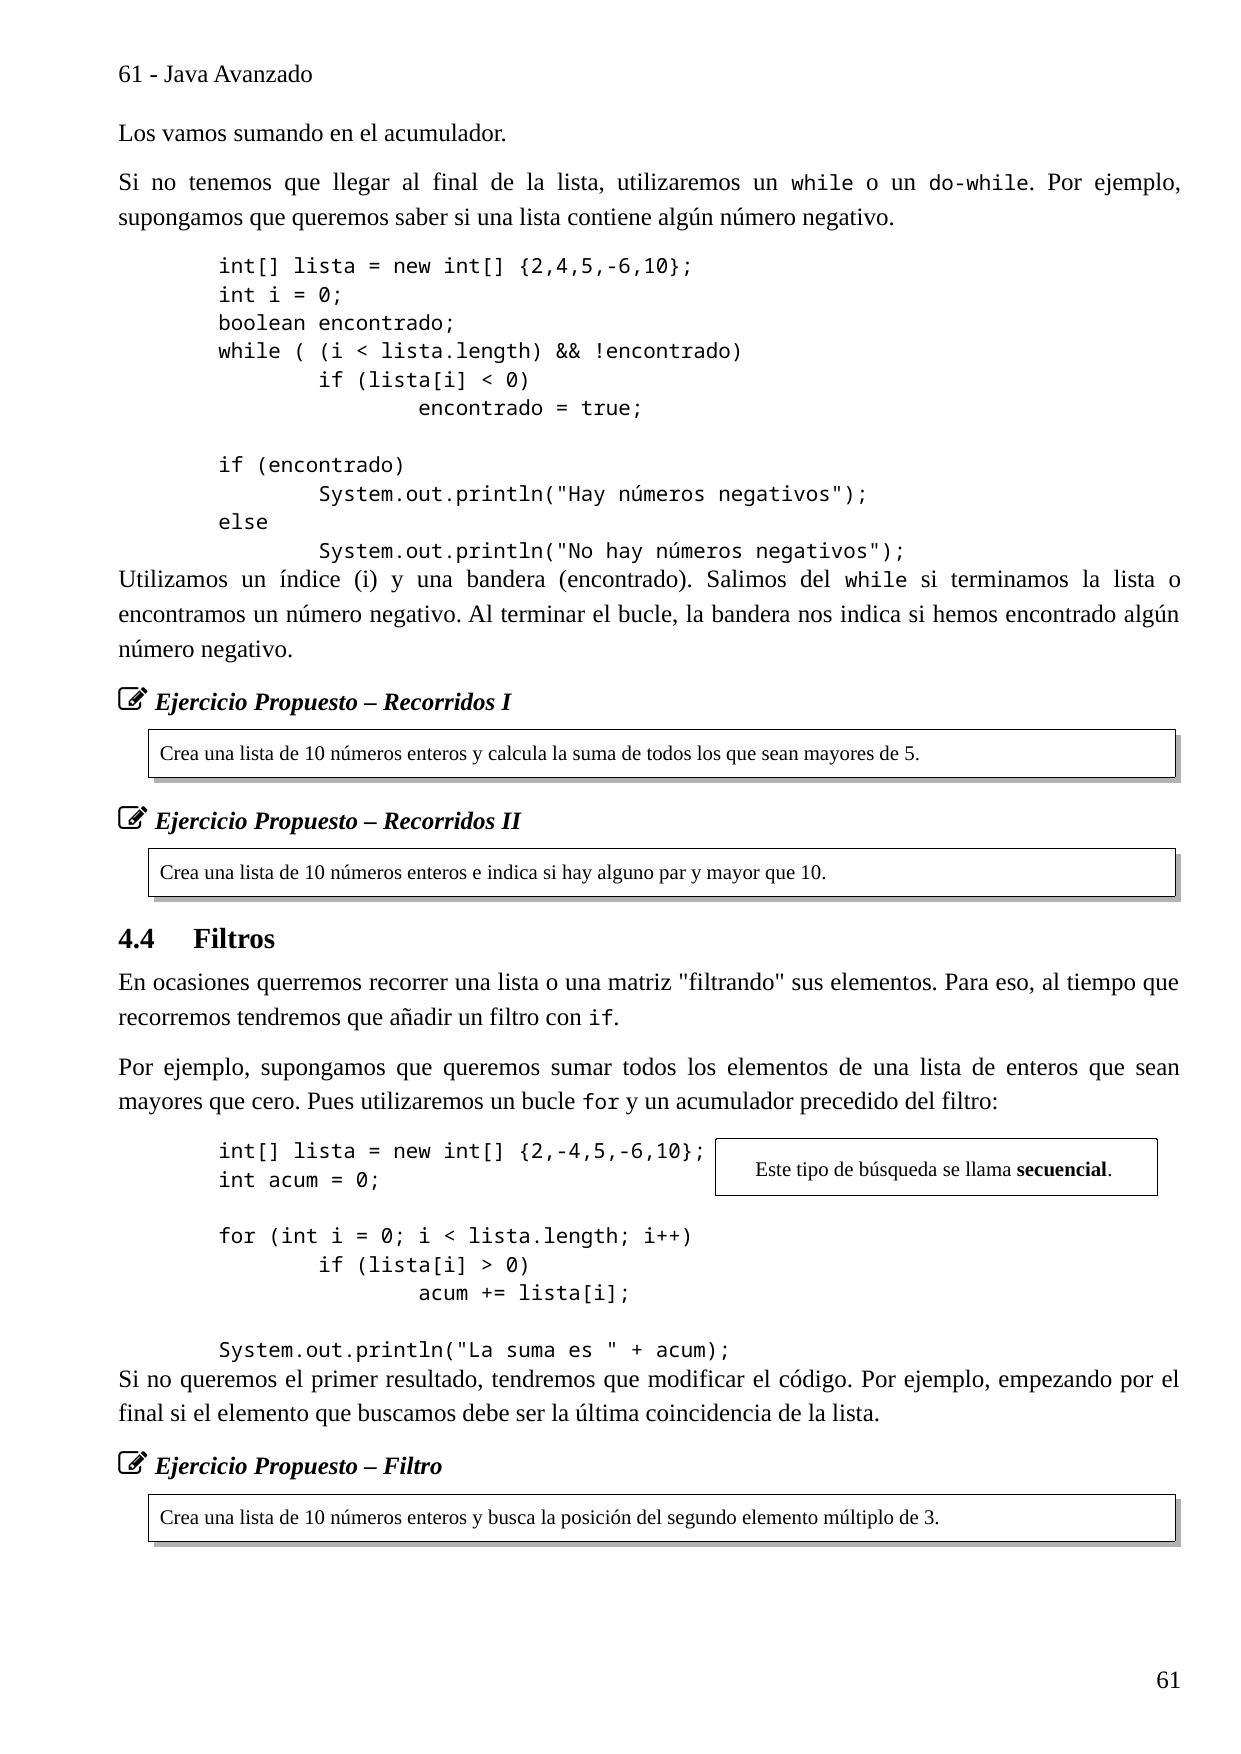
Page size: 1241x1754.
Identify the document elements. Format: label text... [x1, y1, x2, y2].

text int acum = 0; [716, 1165, 1157, 1193]
text En ocasiones querremos recorrer una lista o una matriz "filtrando" sus elementos. Para eso, al tiempo que recorremos tendremos que añadir un filtro con if. [118, 967, 1181, 1031]
text int i = 0; [118, 280, 1181, 308]
text Crea una lista de 10 números enteros e indica si hay alguno par y mayor que 10. [149, 849, 1175, 896]
text int[] lista = new int[] {2,4,5,-6,10}; [118, 251, 1181, 280]
text int acum = 0; [118, 1165, 715, 1193]
text System.out.println("Hay números negativos"); [118, 479, 1181, 507]
text System.out.println("No hay números negativos"); [118, 536, 1181, 564]
text if (lista[i] > 0) [118, 1250, 1181, 1278]
text int acum = 0; [1158, 1165, 1181, 1193]
text  Ejercicio Propuesto – Filtro [118, 1447, 1181, 1481]
text Crea una lista de 10 números enteros y calcula la suma de todos los que sean mayores de 5. [149, 730, 1175, 777]
text Los vamos sumando en el acumulador. [118, 118, 1181, 147]
text if (lista[i] < 0) [118, 365, 1181, 393]
text  Ejercicio Propuesto – Recorridos II [118, 802, 1181, 836]
text Por ejemplo, supongamos que queremos sumar todos los elementos de una lista de enteros que sean mayores que cero. Pues utilizaremos un bucle for y un acumulador precedido del filtro: [118, 1052, 1181, 1116]
text while ( (i < lista.length) && !encontrado) [118, 337, 1181, 365]
text encontrado = true; [118, 393, 1181, 422]
text System.out.println("La suma es " + acum); [118, 1335, 1181, 1364]
text else [118, 507, 1181, 536]
text if (encontrado) [118, 450, 1181, 479]
text boolean encontrado; [118, 308, 1181, 337]
text Si no tenemos que llegar al final de la lista, utilizaremos un while o un do-while. Por ejemplo, supongamos que queremos saber si una lista contiene algún número negativo. [118, 167, 1181, 231]
text Crea una lista de 10 números enteros y busca la posición del segundo elemento múltiplo de 3. [149, 1495, 1175, 1541]
text Utilizamos un índice (i) y una bandera (encontrado). Salimos del while si terminamos la lista o encontramos un número negativo. Al terminar el bucle, la bandera nos indica si hemos encontrado algún número negativo. [118, 564, 1181, 663]
text int[] lista = new int[] {2,-4,5,-6,10}; [118, 1136, 1181, 1165]
text for (int i = 0; i < lista.length; i++) [118, 1222, 1181, 1250]
text acum += lista[i]; [118, 1278, 1181, 1307]
text  Ejercicio Propuesto – Recorridos I [118, 683, 1181, 716]
text Si no queremos el primer resultado, tendremos que modificar el código. Por ejemplo, empezando por el final si el elemento que buscamos debe ser la última coincidencia de la lista. [118, 1364, 1181, 1427]
subtitle Filtros [118, 921, 1181, 955]
